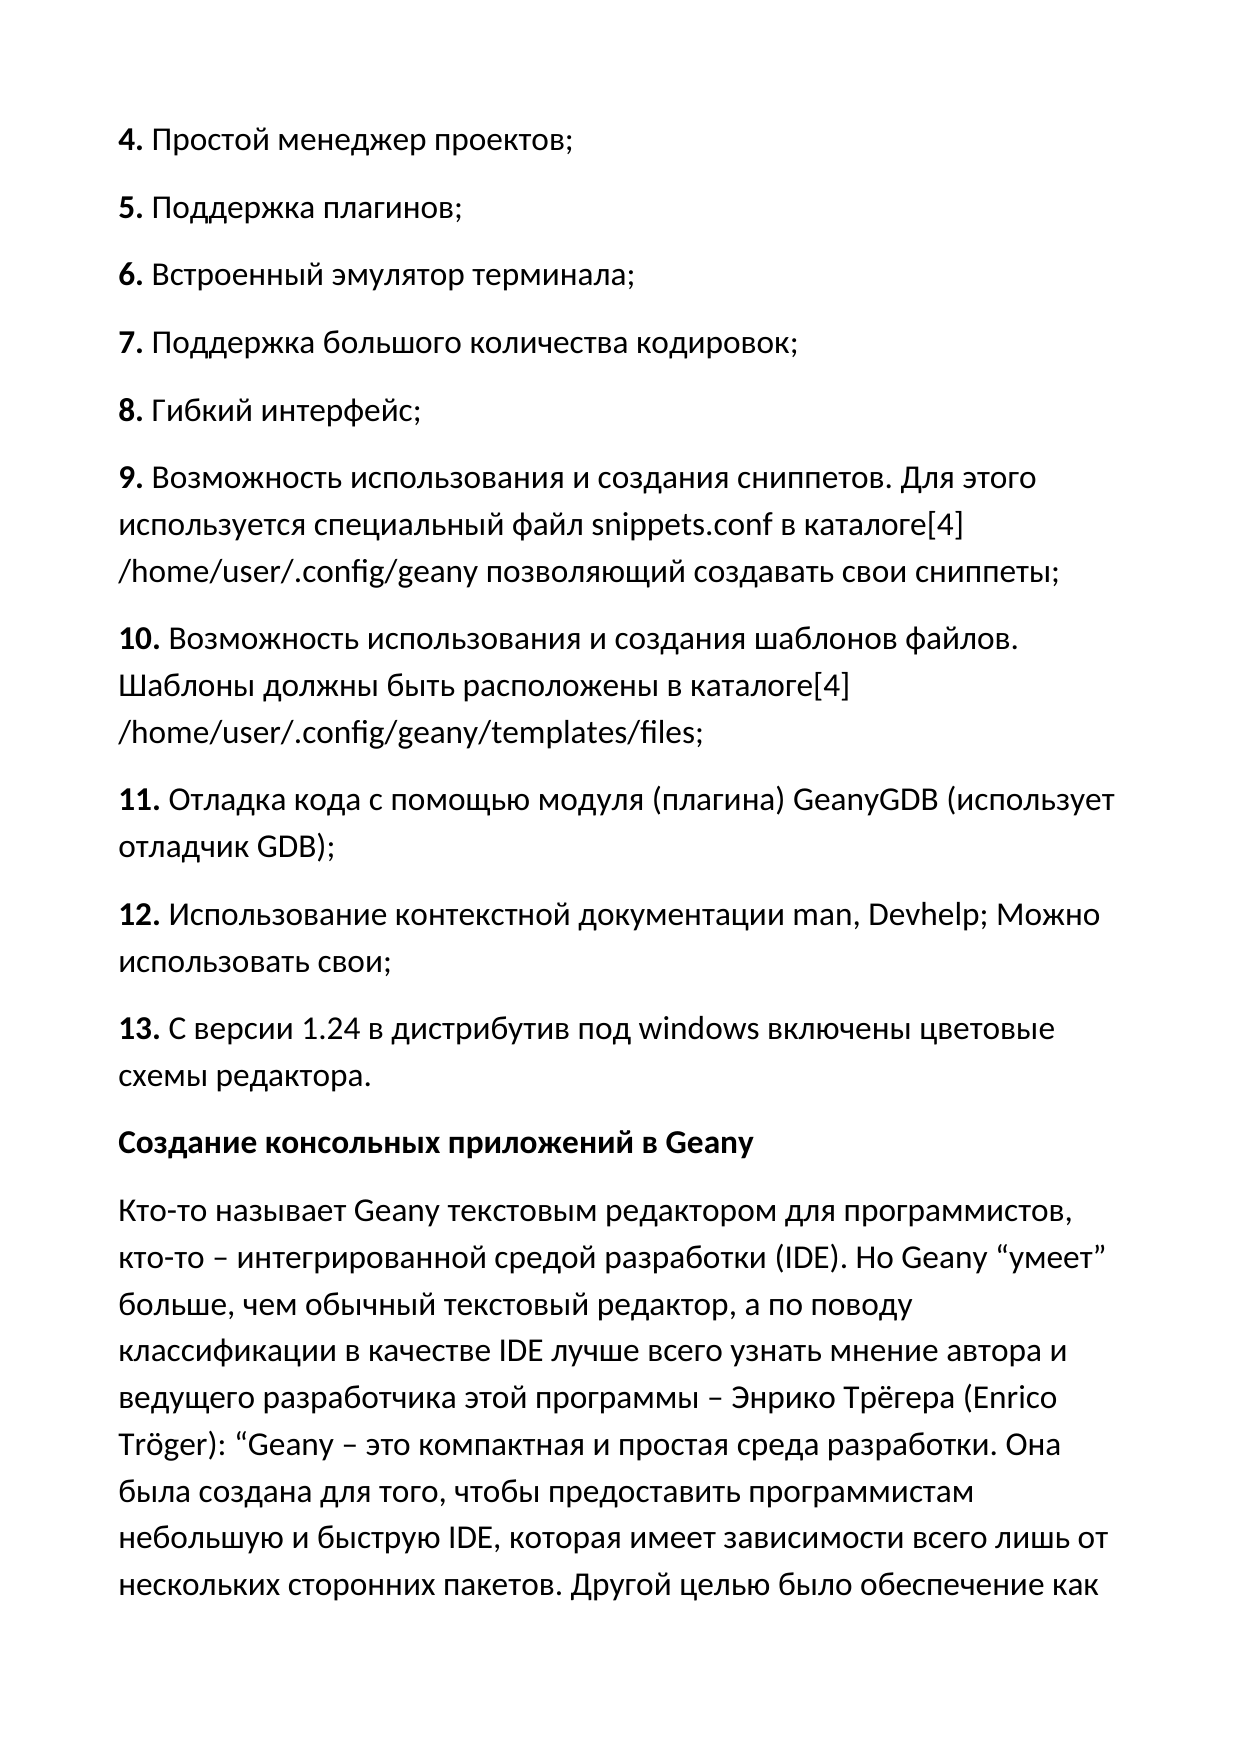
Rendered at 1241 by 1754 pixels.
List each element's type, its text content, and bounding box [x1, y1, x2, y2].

text 12. Использование контекстной документации man, Devhelp; Можно использовать свои; [118, 893, 1122, 980]
text 6. Встроенный эмулятор терминала; [118, 253, 1122, 294]
text 8. Гибкий интерфейс; [118, 388, 1122, 429]
text 9. Возможность использования и создания сниппетов. Для этого используется специальный файл snippets.conf в каталоге[4] /home/user/.config/geany позволяющий создавать свои сниппеты; [118, 456, 1122, 590]
text 11. Отладка кода с помощью модуля (плагина) GeanyGDB (использует отладчик GDB); [118, 778, 1122, 866]
text 4. Простой менеджер проектов; [118, 118, 1122, 159]
text 7. Поддержка большого количества кодировок; [118, 321, 1122, 362]
text Создание консольных приложений в Geany [118, 1122, 1122, 1162]
text 10. Возможность использования и создания шаблонов файлов. Шаблоны должны быть расположены в каталоге[4] /home/user/.config/geany/templates/files; [118, 617, 1122, 752]
text Кто-то называет Geany текстовым редактором для программистов, кто-то – интегрированной средой разработки (IDE). Но Geany “умеет” больше, чем обычный текстовый редактор, а по поводу классификации в качестве IDE лучше всего узнать мнение автора и ведущего разработчика этой программы – Энрико Трёгера (Enrico Tröger): “Geany – это компактная и простая среда разработки. Она была создана для того, чтобы предоставить программистам небольшую и быструю IDE, которая имеет зависимости всего лишь от нескольких сторонних пакетов. Другой целью было обеспечение как [118, 1189, 1122, 1604]
text 5. Поддержка плагинов; [118, 186, 1122, 226]
text 13. С версии 1.24 в дистрибутив под windows включены цветовые схемы редактора. [118, 1007, 1122, 1095]
